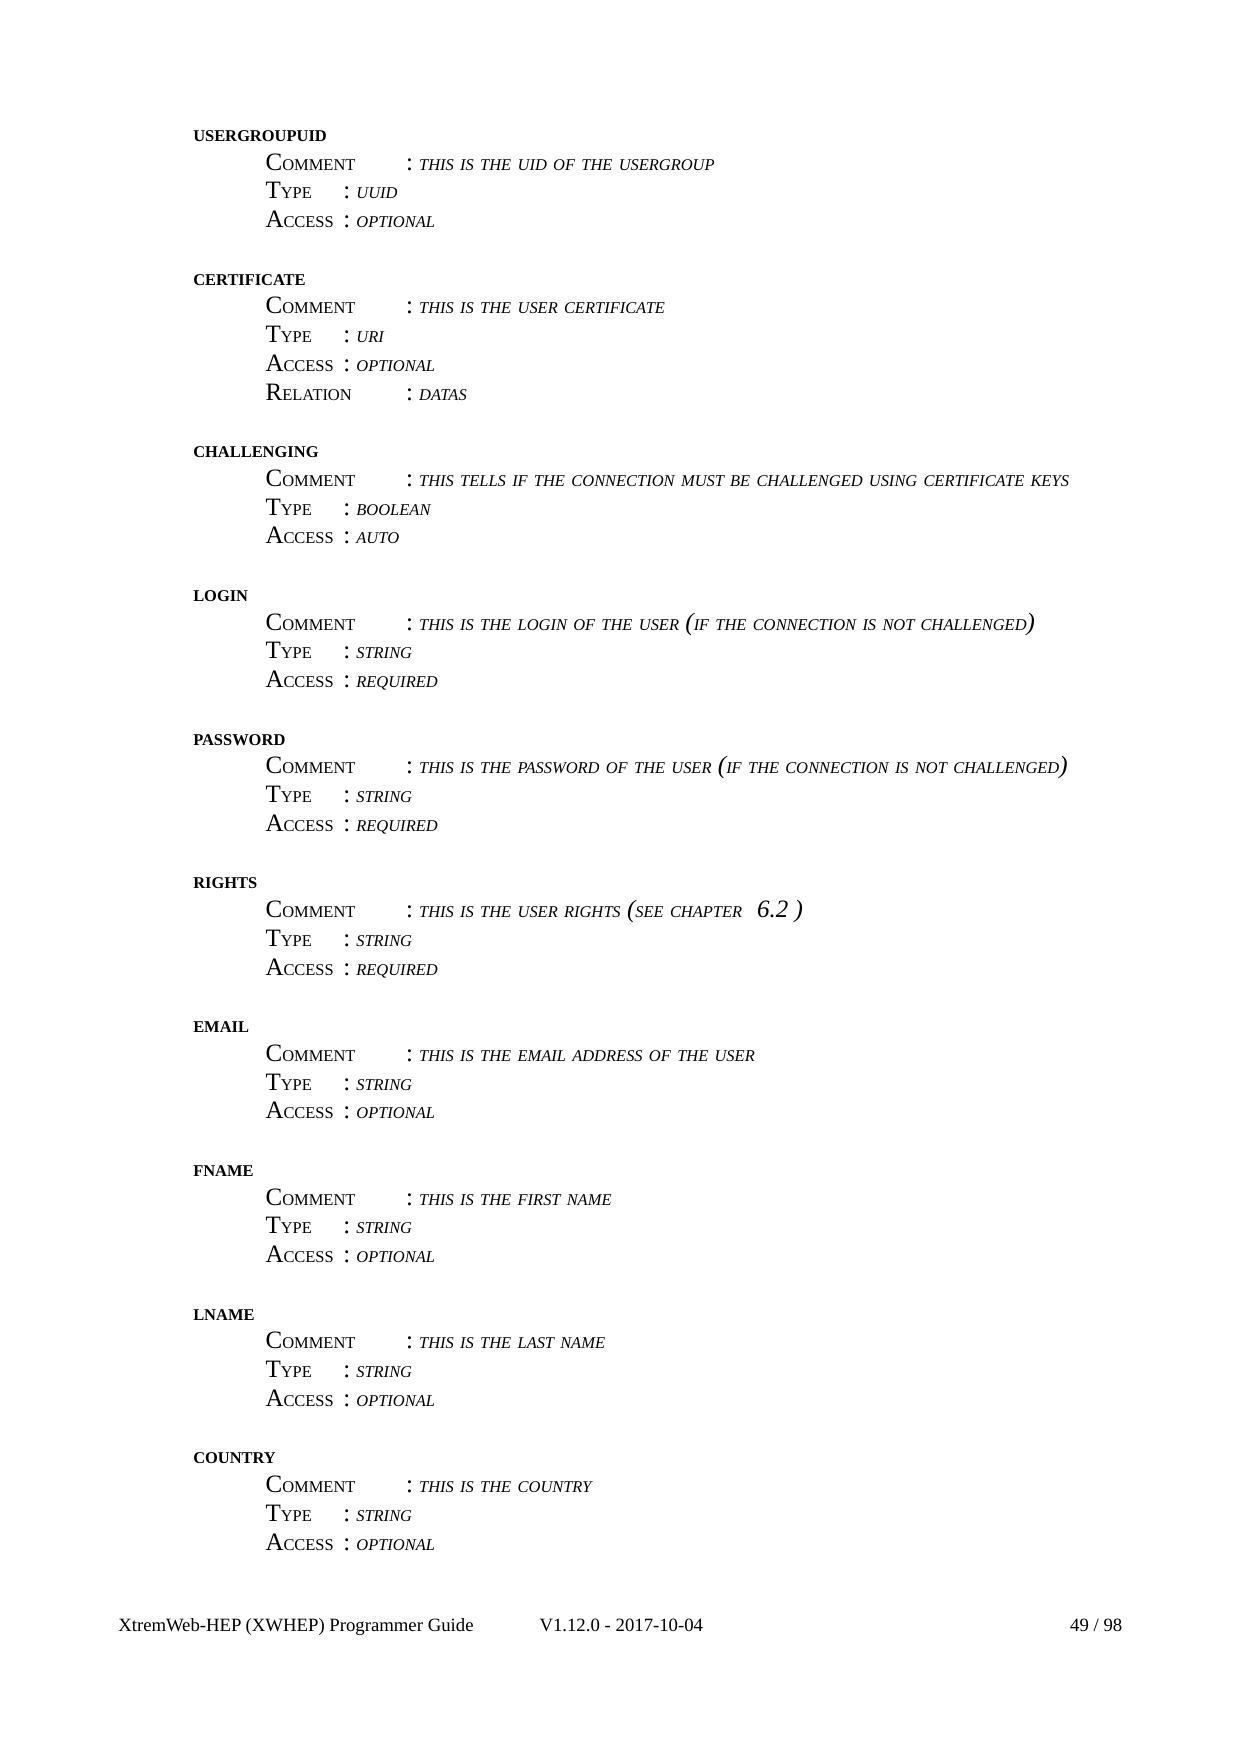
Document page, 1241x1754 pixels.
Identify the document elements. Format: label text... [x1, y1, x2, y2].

text Access : required [265, 808, 1122, 837]
text Access : optional [265, 204, 1122, 233]
text rights [118, 866, 1122, 894]
text Access : required [265, 952, 1122, 981]
text Type : string [265, 923, 1122, 952]
text Comment : this is the user rights (see chapter 6.2) [265, 894, 1122, 923]
text Comment : this is the first name [265, 1182, 1122, 1211]
text lname [118, 1297, 1122, 1326]
text Access : optional [265, 348, 1122, 377]
text fname [118, 1153, 1122, 1182]
text Type : string [265, 636, 1122, 664]
text Comment : this is the last name [265, 1326, 1122, 1354]
text country [118, 1441, 1122, 1469]
text Comment : this tells if the connection must be challenged using certificate keys [265, 463, 1122, 492]
text Access : optional [265, 1239, 1122, 1268]
text Type : string [265, 1211, 1122, 1239]
text Comment : this is the password of the user (if the connection is not challenged) [265, 751, 1122, 779]
text Comment : this is the login of the user (if the connection is not challenged) [265, 607, 1122, 636]
text Relation : datas [265, 377, 1122, 406]
text usergroupuid [118, 118, 1122, 147]
text Comment : this is the uid of the usergroup [265, 147, 1122, 176]
text certificate [118, 262, 1122, 291]
text Type : boolean [265, 492, 1122, 521]
text Access : optional [265, 1527, 1122, 1556]
text Type : string [265, 1498, 1122, 1527]
text Type : string [265, 1354, 1122, 1383]
text email [118, 1009, 1122, 1038]
text Access : required [265, 664, 1122, 693]
text Comment : this is the country [265, 1469, 1122, 1498]
text password [118, 722, 1122, 751]
text Comment : this is the email address of the user [265, 1038, 1122, 1067]
text Type : uuid [265, 176, 1122, 204]
text login [118, 578, 1122, 607]
text Access : optional [265, 1383, 1122, 1412]
text Type : uri [265, 319, 1122, 348]
text Access : optional [265, 1096, 1122, 1124]
text Comment : this is the user certificate [265, 291, 1122, 319]
text challenging [118, 434, 1122, 463]
text Type : string [265, 779, 1122, 808]
text Access : auto [265, 521, 1122, 549]
text Type : string [265, 1067, 1122, 1096]
